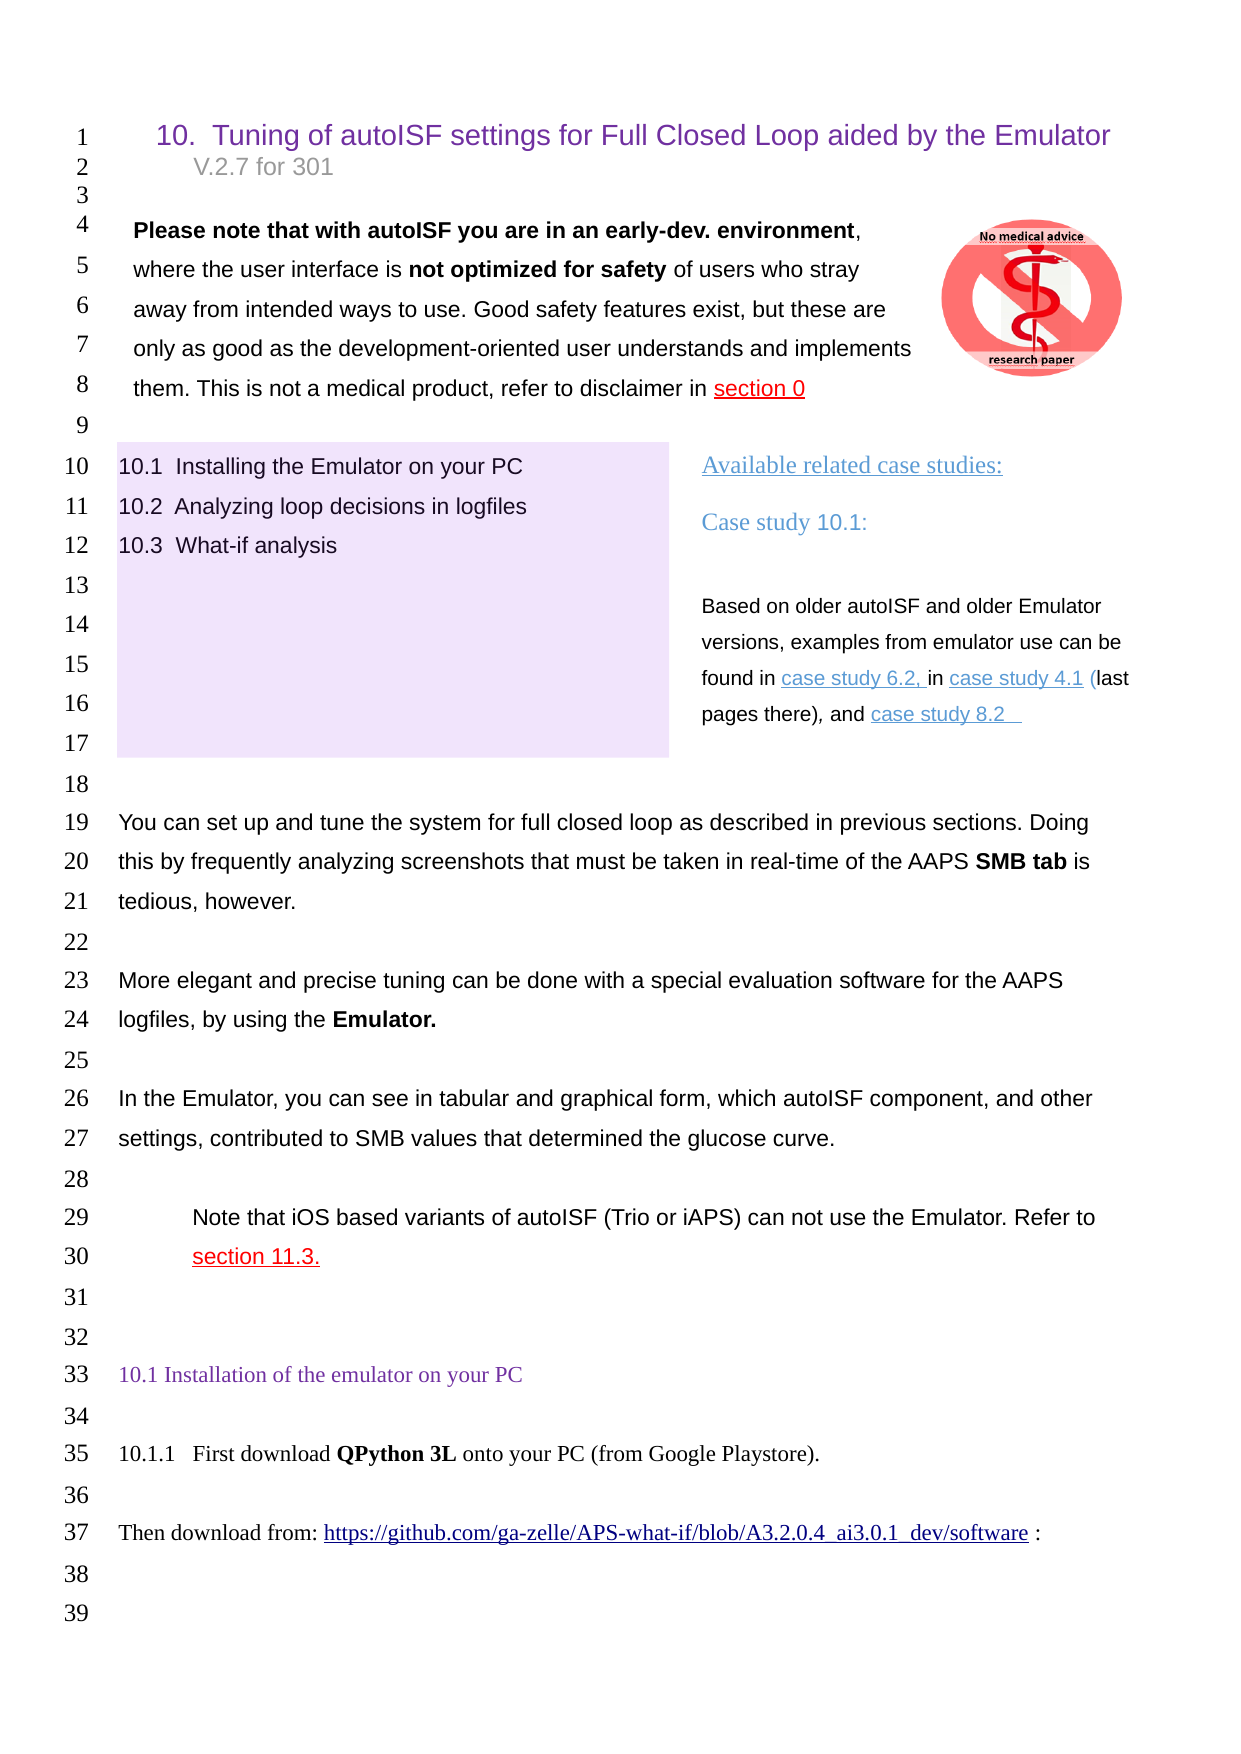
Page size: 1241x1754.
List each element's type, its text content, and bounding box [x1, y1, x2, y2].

text Case study 10.1: [701, 507, 1149, 536]
text Note that iOS based variants of autoISF (Trio or iAPS) can not use the Emulator. Refer to section 11.3. [192, 1203, 1122, 1269]
text 10.3 What-if analysis [670, 532, 686, 559]
text Then download from: https://github.com/ga-zelle/APS-what-if/blob/A3.2.0.4_ai3.0.1_dev/software : [118, 1519, 1122, 1546]
text You can set up and tune the system for full closed loop as described in previous sections. Doing this by frequently analyzing screenshots that must be taken in real-time of the AAPS SMB tab is tedious, however. [118, 809, 1122, 914]
text 10.1.1 First download QPython 3L onto your PC (from Google Playstore). [118, 1440, 1122, 1467]
text 10. Tuning of autoISF settings for Full Closed Loop aided by the Emulator V.2.7 for 301 [156, 118, 1122, 180]
text Available related case studies: [701, 450, 1149, 479]
text In the Emulator, you can see in tabular and graphical form, which autoISF component, and other settings, contributed to SMB values that determined the glucose curve. [118, 1085, 1122, 1151]
text Based on older autoISF and older Emulator versions, examples from emulator use can be found in case study 6.2, in case study 4.1 (last pages there), and case study 8.2 [701, 594, 1149, 725]
text 10.1 Installation of the emulator on your PC [118, 1361, 1122, 1388]
text Please note that with autoISF you are in an early-dev. environment, where the user interface is not optimized for safety of users who stray away from intended ways to use. Good safety features exist, but these are only as good as the development-oriented user understands and implements them. This is not a medical product, refer to disclaimer in section 0 [133, 217, 918, 401]
text More elegant and precise tuning can be done with a special evaluation software for the AAPS logfiles, by using the Emulator. [118, 967, 1122, 1032]
